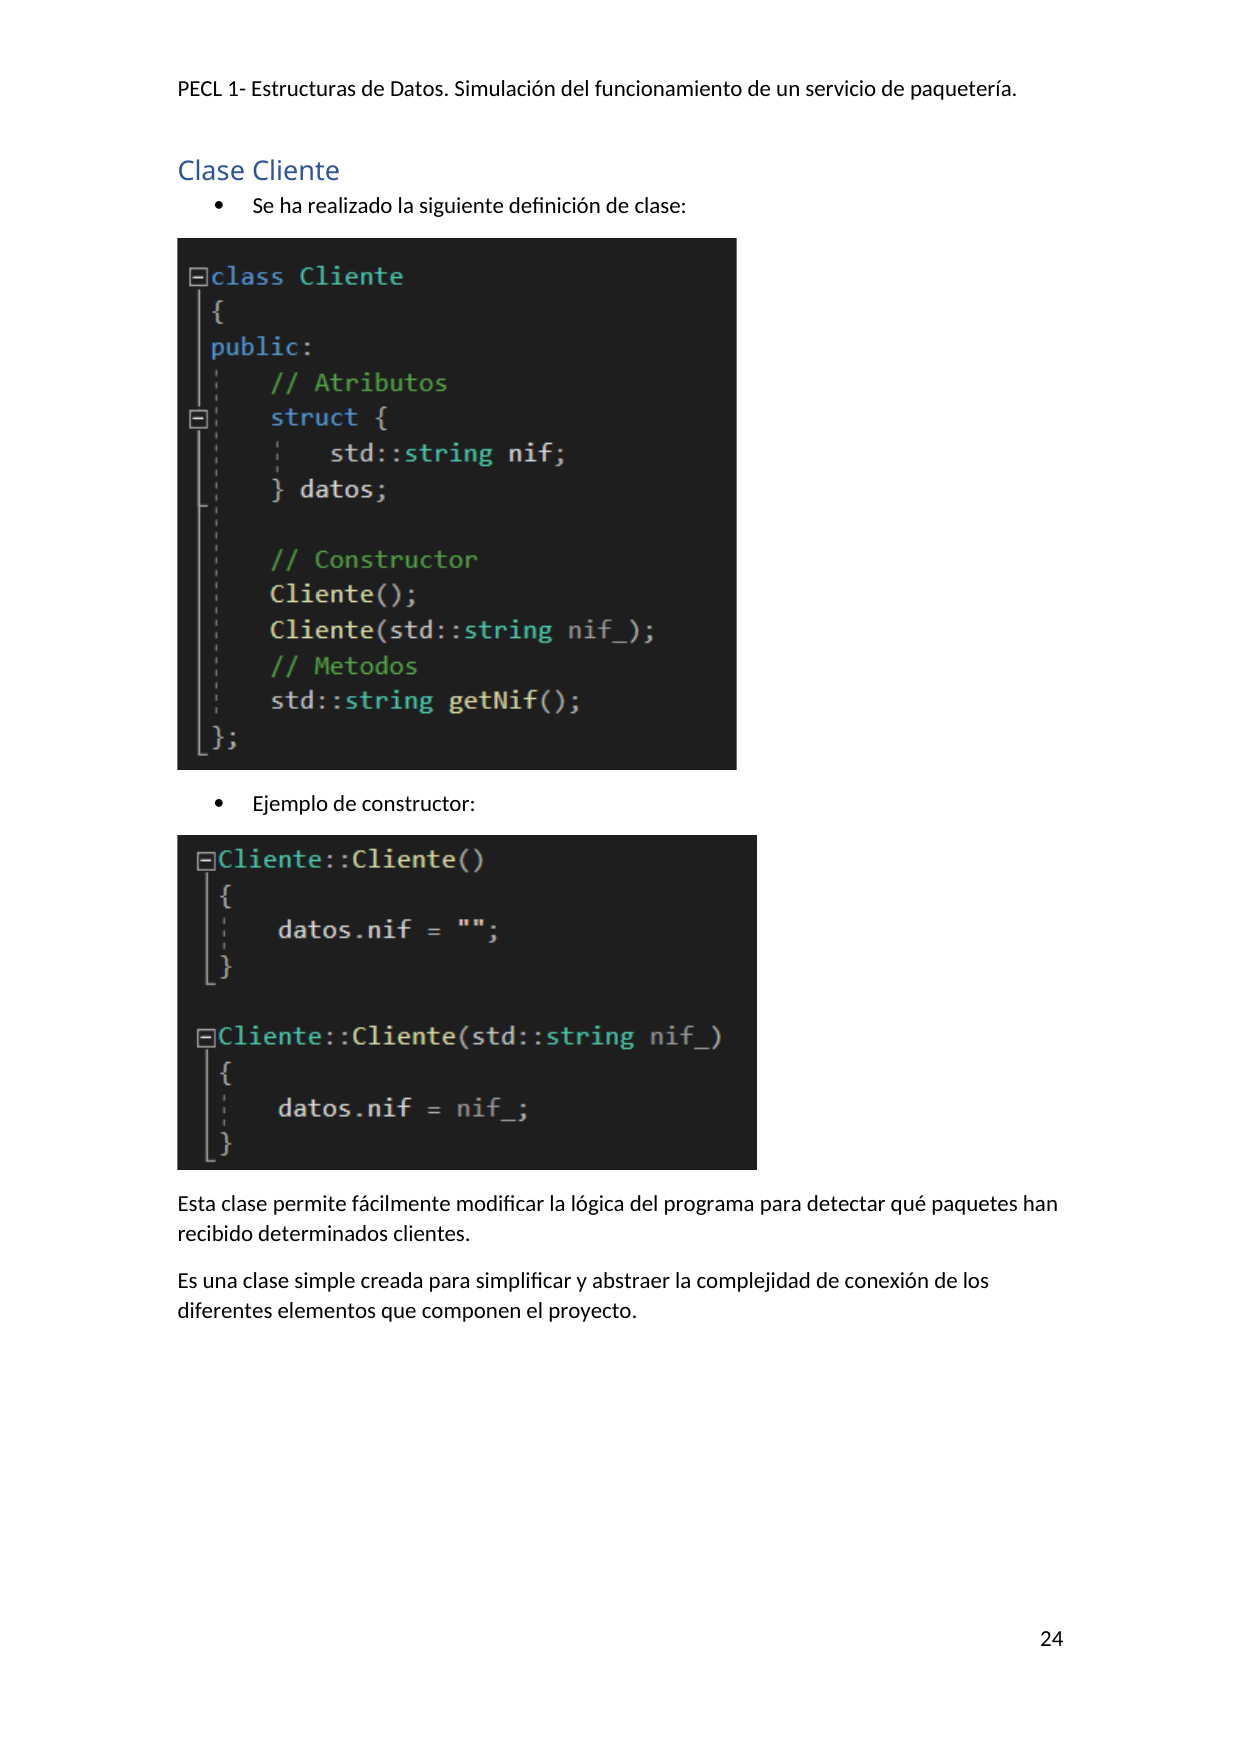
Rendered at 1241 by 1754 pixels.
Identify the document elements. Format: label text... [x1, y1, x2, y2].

text Esta clase permite fácilmente modificar la lógica del programa para detectar qué paquetes han recibido determinados clientes. [177, 1189, 1063, 1247]
list Se ha realizado la siguiente definición de clase: [215, 192, 1063, 219]
picture [177, 238, 737, 770]
list Ejemplo de constructor: [215, 789, 1063, 817]
subtitle Clase Cliente [177, 152, 1063, 189]
picture [177, 835, 757, 1170]
text Es una clase simple creada para simplificar y abstraer la complejidad de conexión de los diferentes elementos que componen el proyecto. [177, 1266, 1063, 1324]
